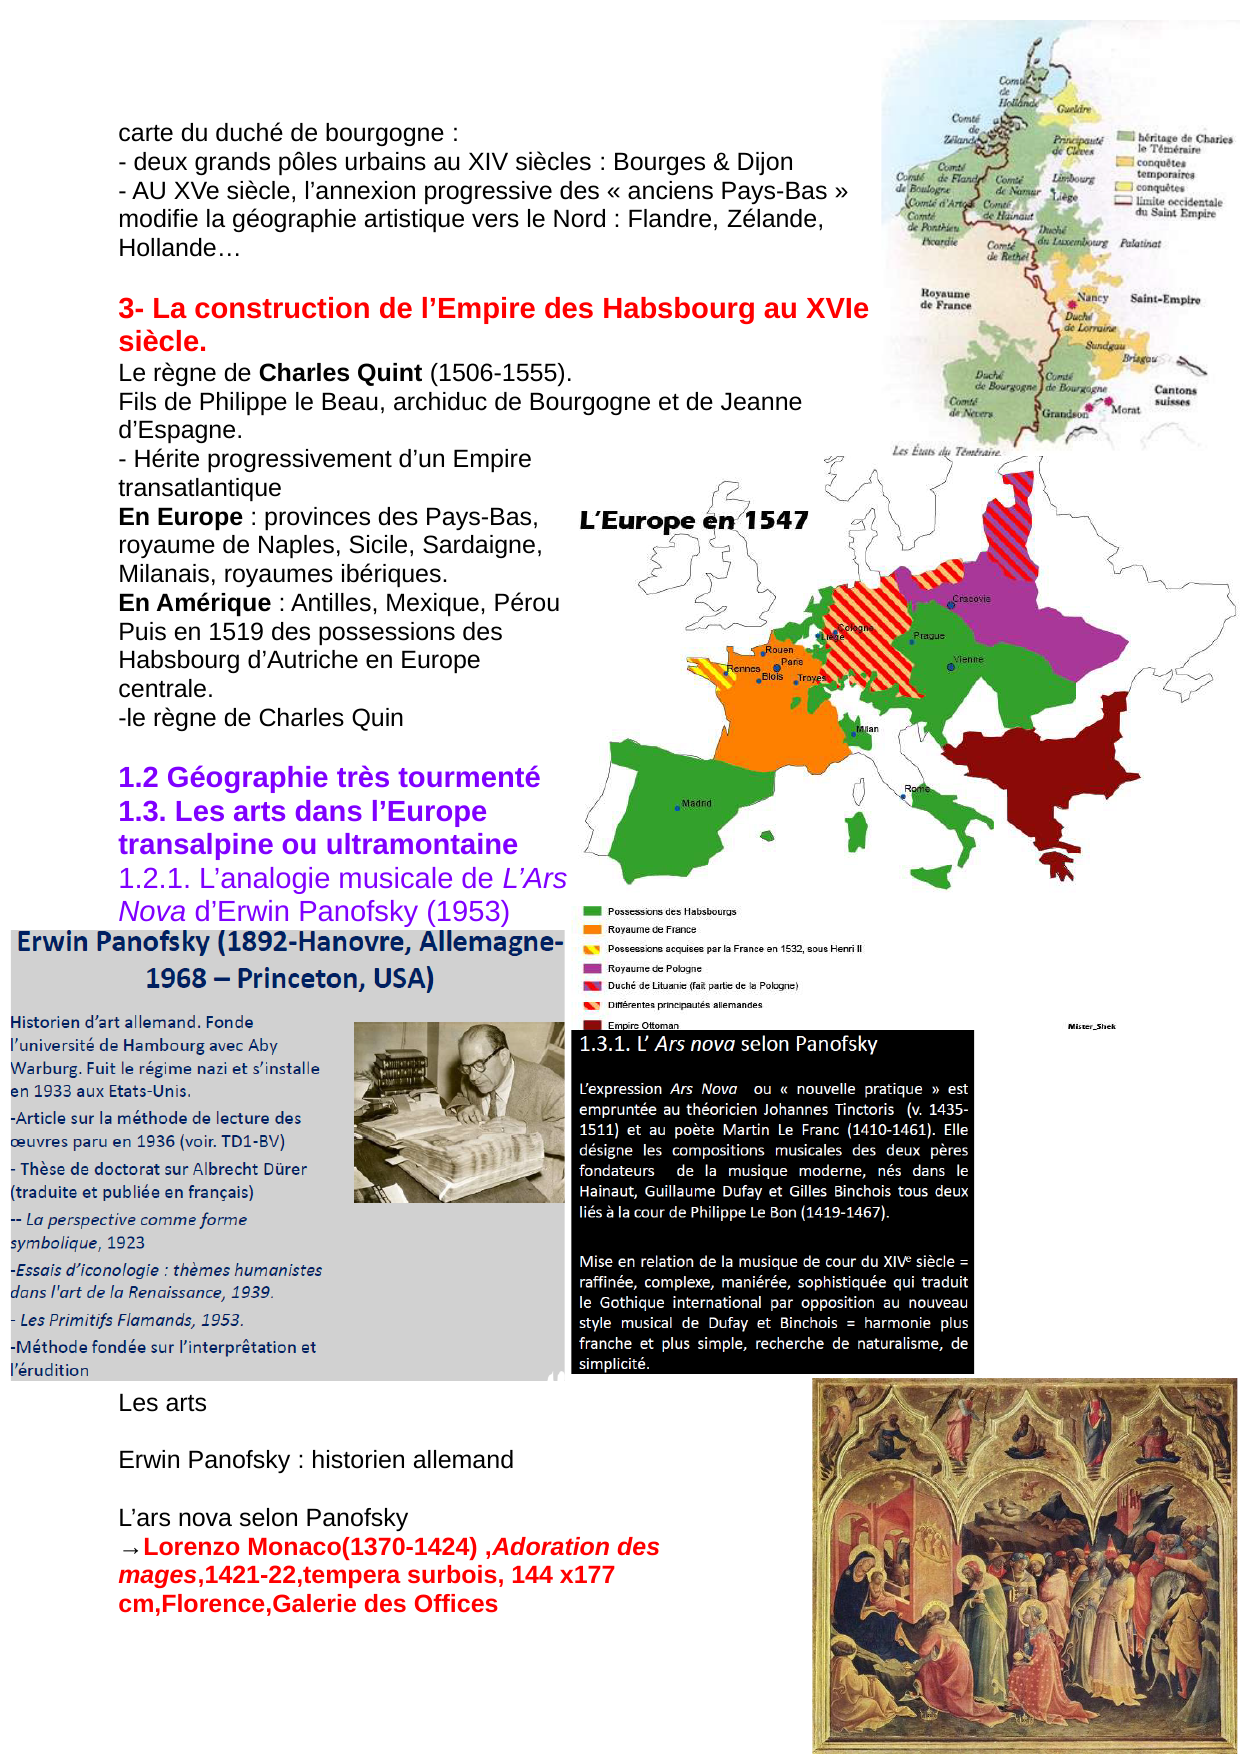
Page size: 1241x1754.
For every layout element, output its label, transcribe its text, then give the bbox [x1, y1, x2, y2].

text siècle. [118, 324, 881, 358]
text - Hérite progressivement d’un Empire transatlantique [118, 444, 881, 501]
text Puis en 1519 des possessions des Habsbourg d’Autriche en Europe centrale. [118, 616, 571, 703]
text - deux grands pôles urbains au XIV siècles : Bourges & Dijon [118, 147, 881, 176]
text carte du duché de bourgogne : [118, 118, 881, 147]
picture [10, 930, 565, 1381]
text 3- La construction de l’Empire des Habsbourg au XVIe [118, 291, 881, 324]
text Erwin Panofsky : historien allemand [118, 1445, 812, 1474]
text -le règne de Charles Quin [118, 703, 571, 731]
text L’ars nova selon Panofsky [118, 1503, 812, 1532]
text 1.2.1. L’analogie musicale de L’Ars Nova d’Erwin Panofsky (1953) [118, 861, 571, 928]
text En Amérique : Antilles, Mexique, Pérou [118, 588, 571, 616]
picture [812, 1378, 1238, 1754]
text Le règne de Charles Quint (1506-1555). [118, 358, 881, 386]
text Fils de Philippe le Beau, archiduc de Bourgogne et de Jeanne d’Espagne. [118, 386, 881, 444]
picture [571, 20, 1241, 1374]
text Les arts [118, 1388, 812, 1417]
text En Europe : provinces des Pays-Bas, royaume de Naples, Sicile, Sardaigne, Milanais, royaumes ibériques. [118, 501, 571, 588]
text 1.2 Géographie très tourmenté [118, 760, 571, 794]
text modifie la géographie artistique vers le Nord : Flandre, Zélande, Hollande… [118, 204, 881, 262]
text 1.3. Les arts dans l’Europe transalpine ou ultramontaine [118, 794, 571, 861]
text →Lorenzo Monaco(1370-1424) ,Adoration des mages,1421-22,tempera surbois, 144 x177 cm,Florence,Galerie des Offices [118, 1532, 812, 1618]
text - AU XVe siècle, l’annexion progressive des « anciens Pays-Bas » [118, 176, 881, 204]
